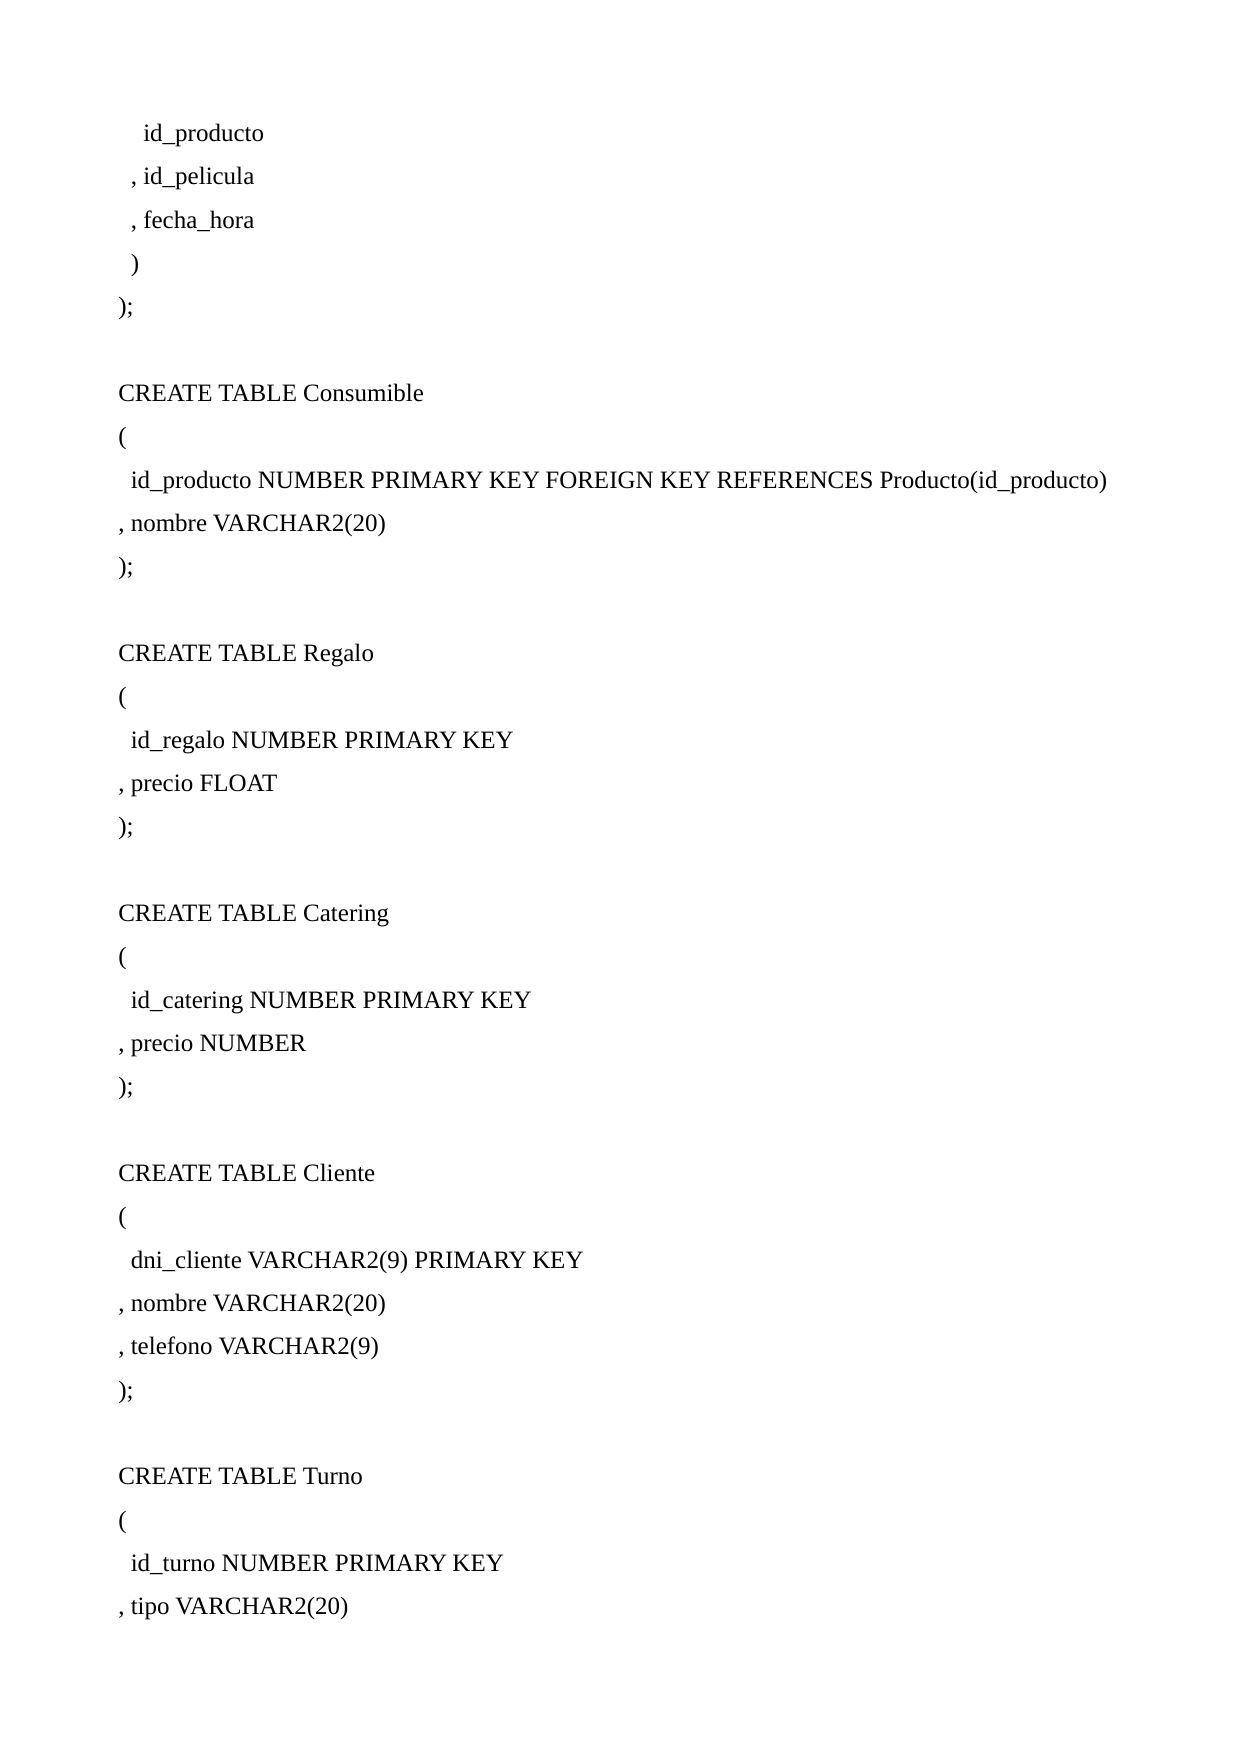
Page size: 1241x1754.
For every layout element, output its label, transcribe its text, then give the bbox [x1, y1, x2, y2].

text id_turno NUMBER PRIMARY KEY [118, 1548, 1122, 1577]
text ); [118, 551, 1122, 580]
text , precio FLOAT [118, 768, 1122, 797]
text , nombre VARCHAR2(20) [118, 508, 1122, 537]
text , precio NUMBER [118, 1028, 1122, 1057]
text id_catering NUMBER PRIMARY KEY [118, 985, 1122, 1013]
text id_producto NUMBER PRIMARY KEY FOREIGN KEY REFERENCES Producto(id_producto) [118, 465, 1122, 493]
text ( [118, 941, 1122, 970]
text , tipo VARCHAR2(20) [118, 1591, 1122, 1620]
text CREATE TABLE Consumible [118, 378, 1122, 407]
text ); [118, 811, 1122, 840]
text ) [118, 248, 1122, 277]
text id_regalo NUMBER PRIMARY KEY [118, 725, 1122, 753]
text CREATE TABLE Cliente [118, 1158, 1122, 1187]
text ( [118, 681, 1122, 710]
text , telefono VARCHAR2(9) [118, 1331, 1122, 1360]
text CREATE TABLE Regalo [118, 638, 1122, 667]
text ); [118, 291, 1122, 320]
text ( [118, 1201, 1122, 1230]
text , fecha_hora [118, 205, 1122, 233]
text ); [118, 1071, 1122, 1100]
text ( [118, 1505, 1122, 1533]
text , nombre VARCHAR2(20) [118, 1288, 1122, 1317]
text ); [118, 1375, 1122, 1403]
text id_producto [118, 118, 1122, 147]
text , id_pelicula [118, 161, 1122, 190]
text CREATE TABLE Catering [118, 898, 1122, 927]
text CREATE TABLE Turno [118, 1461, 1122, 1490]
text ( [118, 421, 1122, 450]
text dni_cliente VARCHAR2(9) PRIMARY KEY [118, 1245, 1122, 1273]
